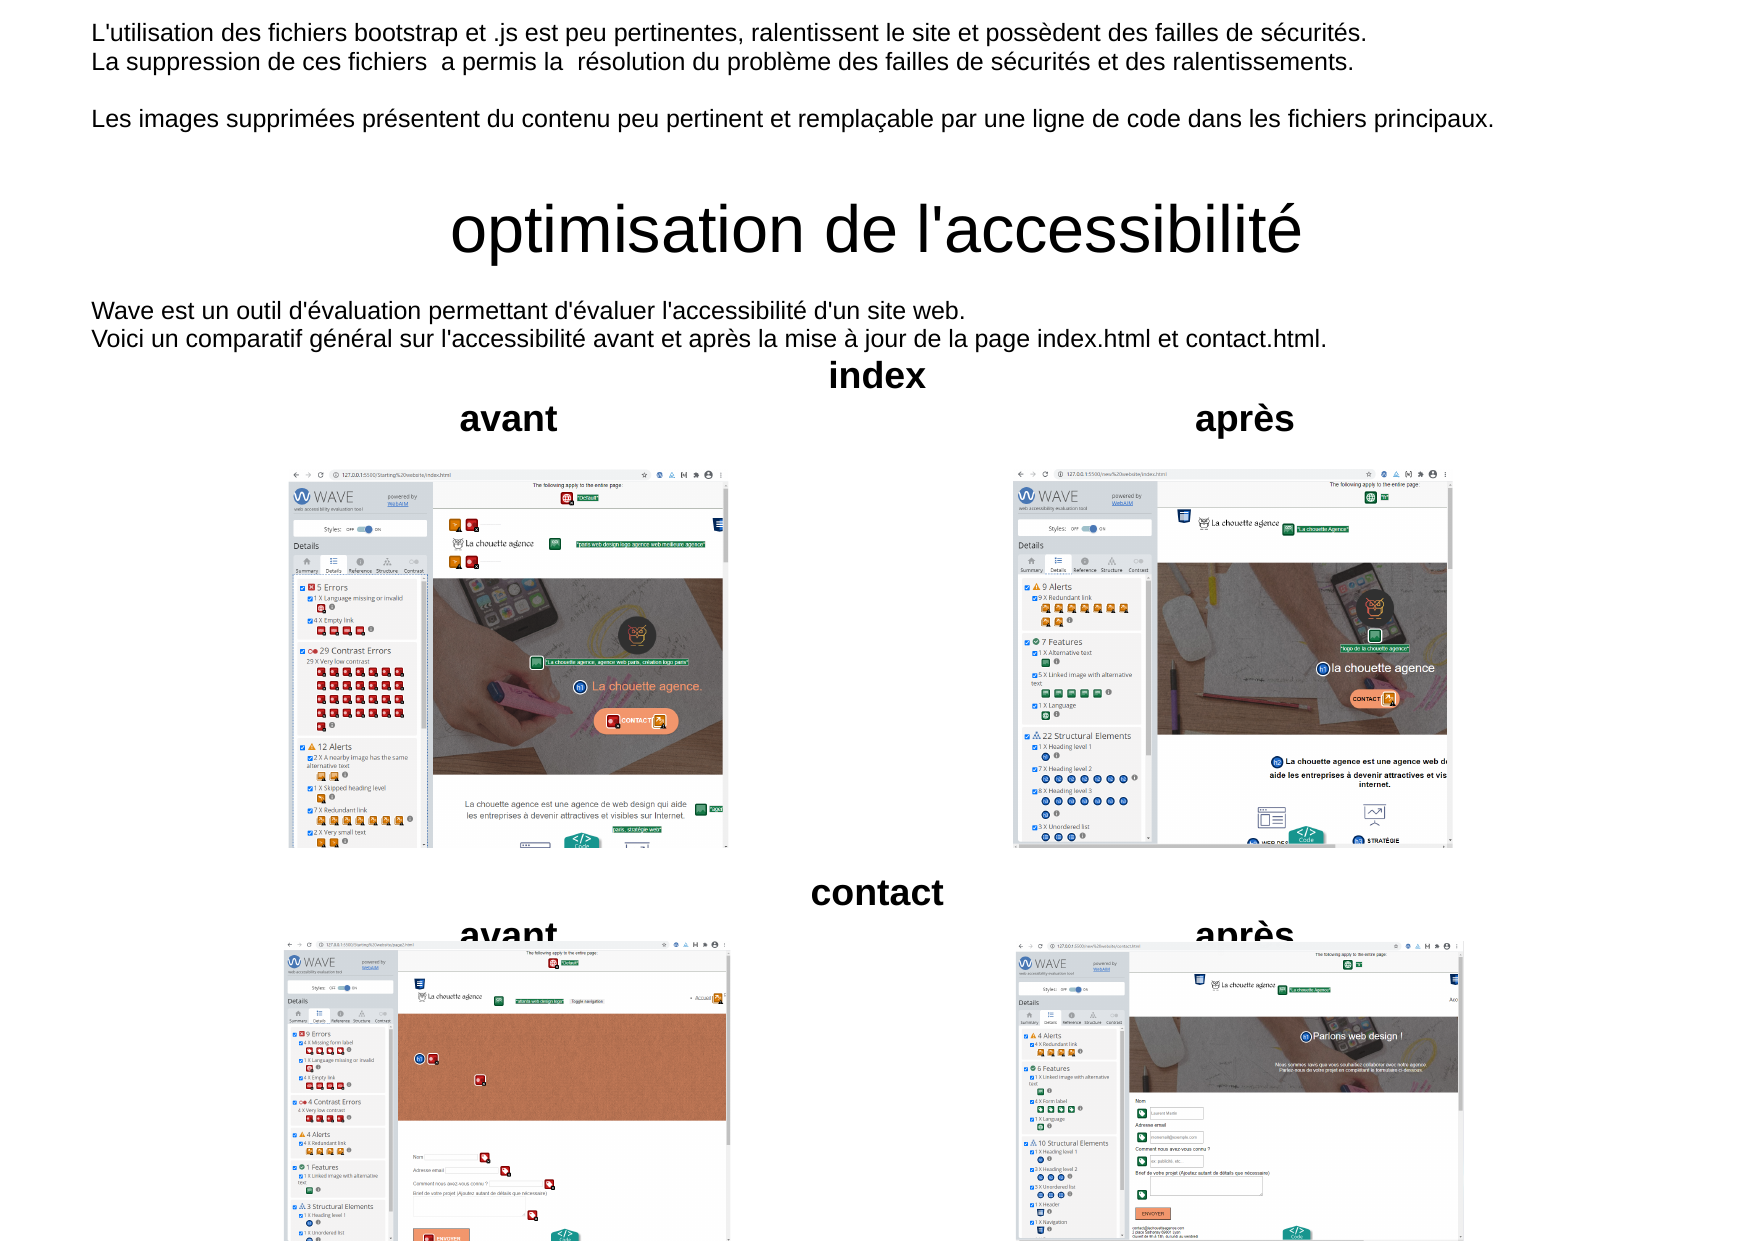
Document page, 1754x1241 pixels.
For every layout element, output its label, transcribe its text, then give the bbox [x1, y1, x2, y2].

text Voici un comparatif général sur l'accessibilité avant et après la mise à jour de la page index.html et contact.html. [18, 324, 1736, 353]
text contact [18, 871, 1736, 914]
picture [283, 941, 731, 1241]
text Wave est un outil d'évaluation permettant d'évaluer l'accessibilité d'un site web. [18, 296, 1736, 324]
picture [1015, 941, 1464, 1241]
text La suppression de ces fichiers a permis la résolution du problème des failles de sécurités et des ralentissements. [18, 46, 1736, 75]
text index [18, 353, 1736, 396]
text optimisation de l'accessibilité [18, 190, 1736, 267]
picture [288, 469, 729, 848]
picture [1013, 469, 1453, 848]
text L'utilisation des fichiers bootstrap et .js est peu pertinentes, ralentissent le site et possèdent des failles de sécurités. [18, 18, 1736, 46]
text avant après [18, 396, 1736, 439]
text Les images supprimées présentent du contenu peu pertinent et remplaçable par une ligne de code dans les fichiers principaux. [18, 104, 1736, 133]
text avant après [18, 914, 1736, 957]
